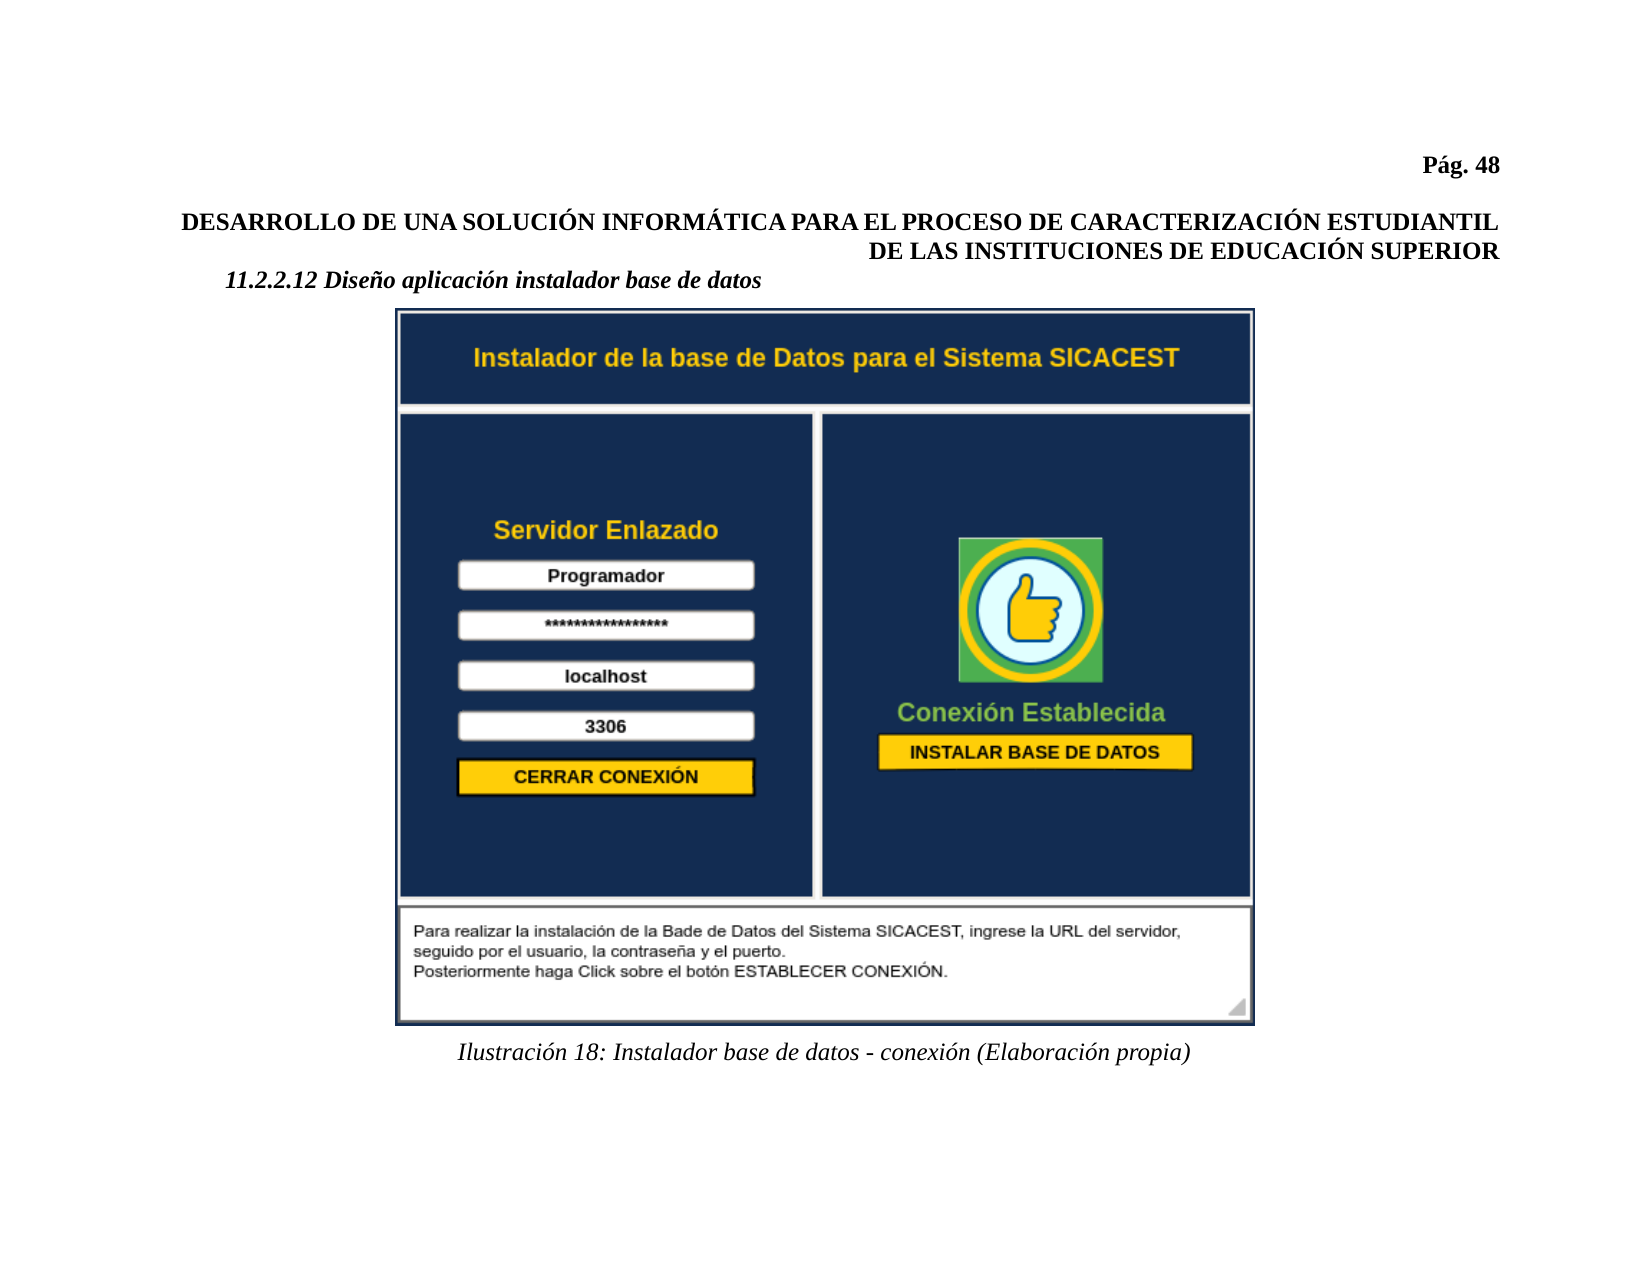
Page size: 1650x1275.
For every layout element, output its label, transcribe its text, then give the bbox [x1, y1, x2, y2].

subtitle 11.2.2.12 Diseño aplicación instalador base de datos [150, 265, 1500, 294]
picture [395, 308, 1255, 1026]
text Ilustración 18: Instalador base de datos - conexión (Elaboración propia) [395, 1037, 1255, 1066]
